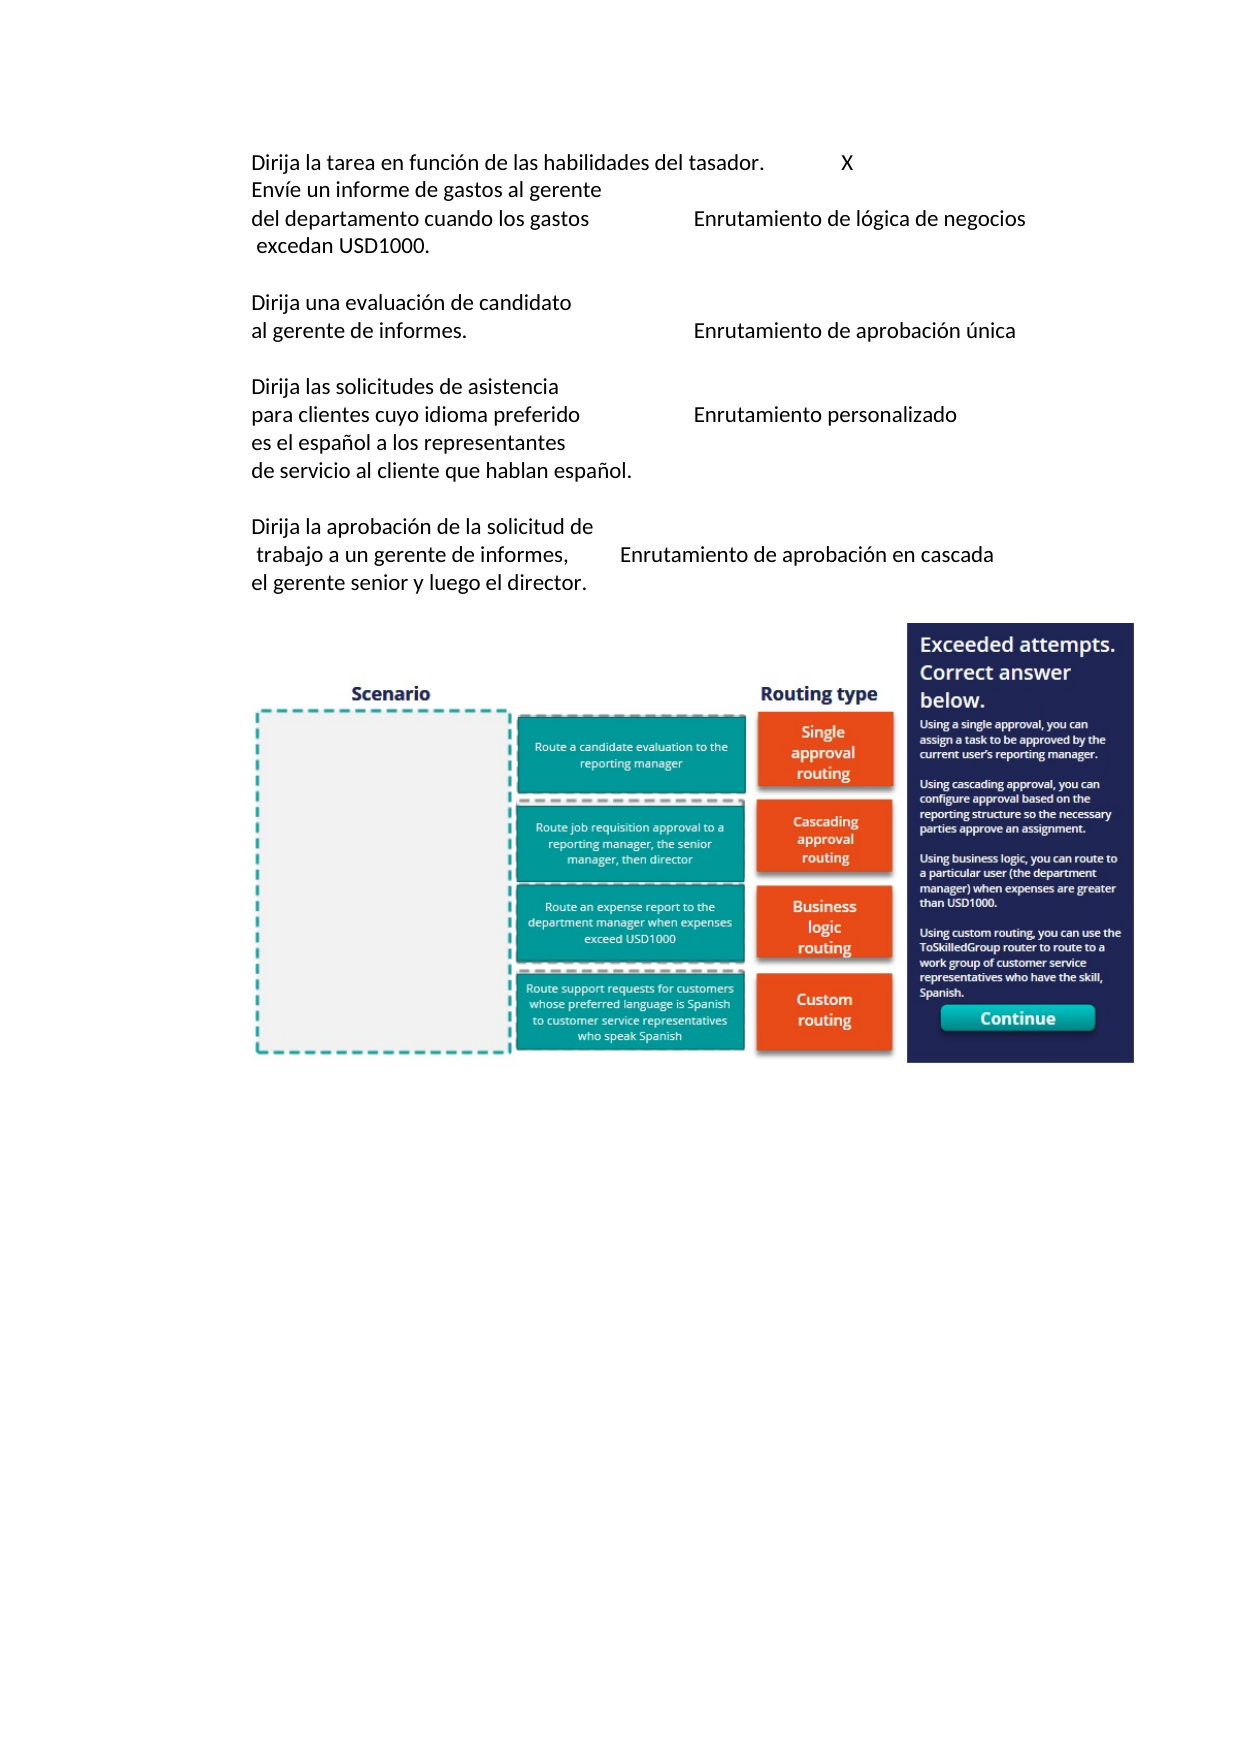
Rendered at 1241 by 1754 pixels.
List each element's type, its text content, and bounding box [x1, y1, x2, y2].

picture [251, 623, 1137, 1067]
text el gerente senior y luego el director. [251, 568, 1063, 596]
text Dirija la tarea en función de las habilidades del tasador. X [251, 148, 1063, 176]
text Dirija las solicitudes de asistencia [251, 372, 1063, 400]
text para clientes cuyo idioma preferido Enrutamiento personalizado [251, 400, 1063, 428]
text trabajo a un gerente de informes, Enrutamiento de aprobación en cascada [251, 540, 1063, 568]
text Envíe un informe de gastos al gerente [251, 176, 1063, 204]
text Dirija una evaluación de candidato [251, 288, 1063, 316]
text del departamento cuando los gastos Enrutamiento de lógica de negocios [251, 204, 1063, 232]
text Dirija la aprobación de la solicitud de [251, 512, 1063, 540]
text es el español a los representantes [251, 428, 1063, 456]
text de servicio al cliente que hablan español. [251, 456, 1063, 484]
text excedan USD1000. [251, 232, 1063, 260]
text al gerente de informes. Enrutamiento de aprobación única [251, 316, 1063, 344]
